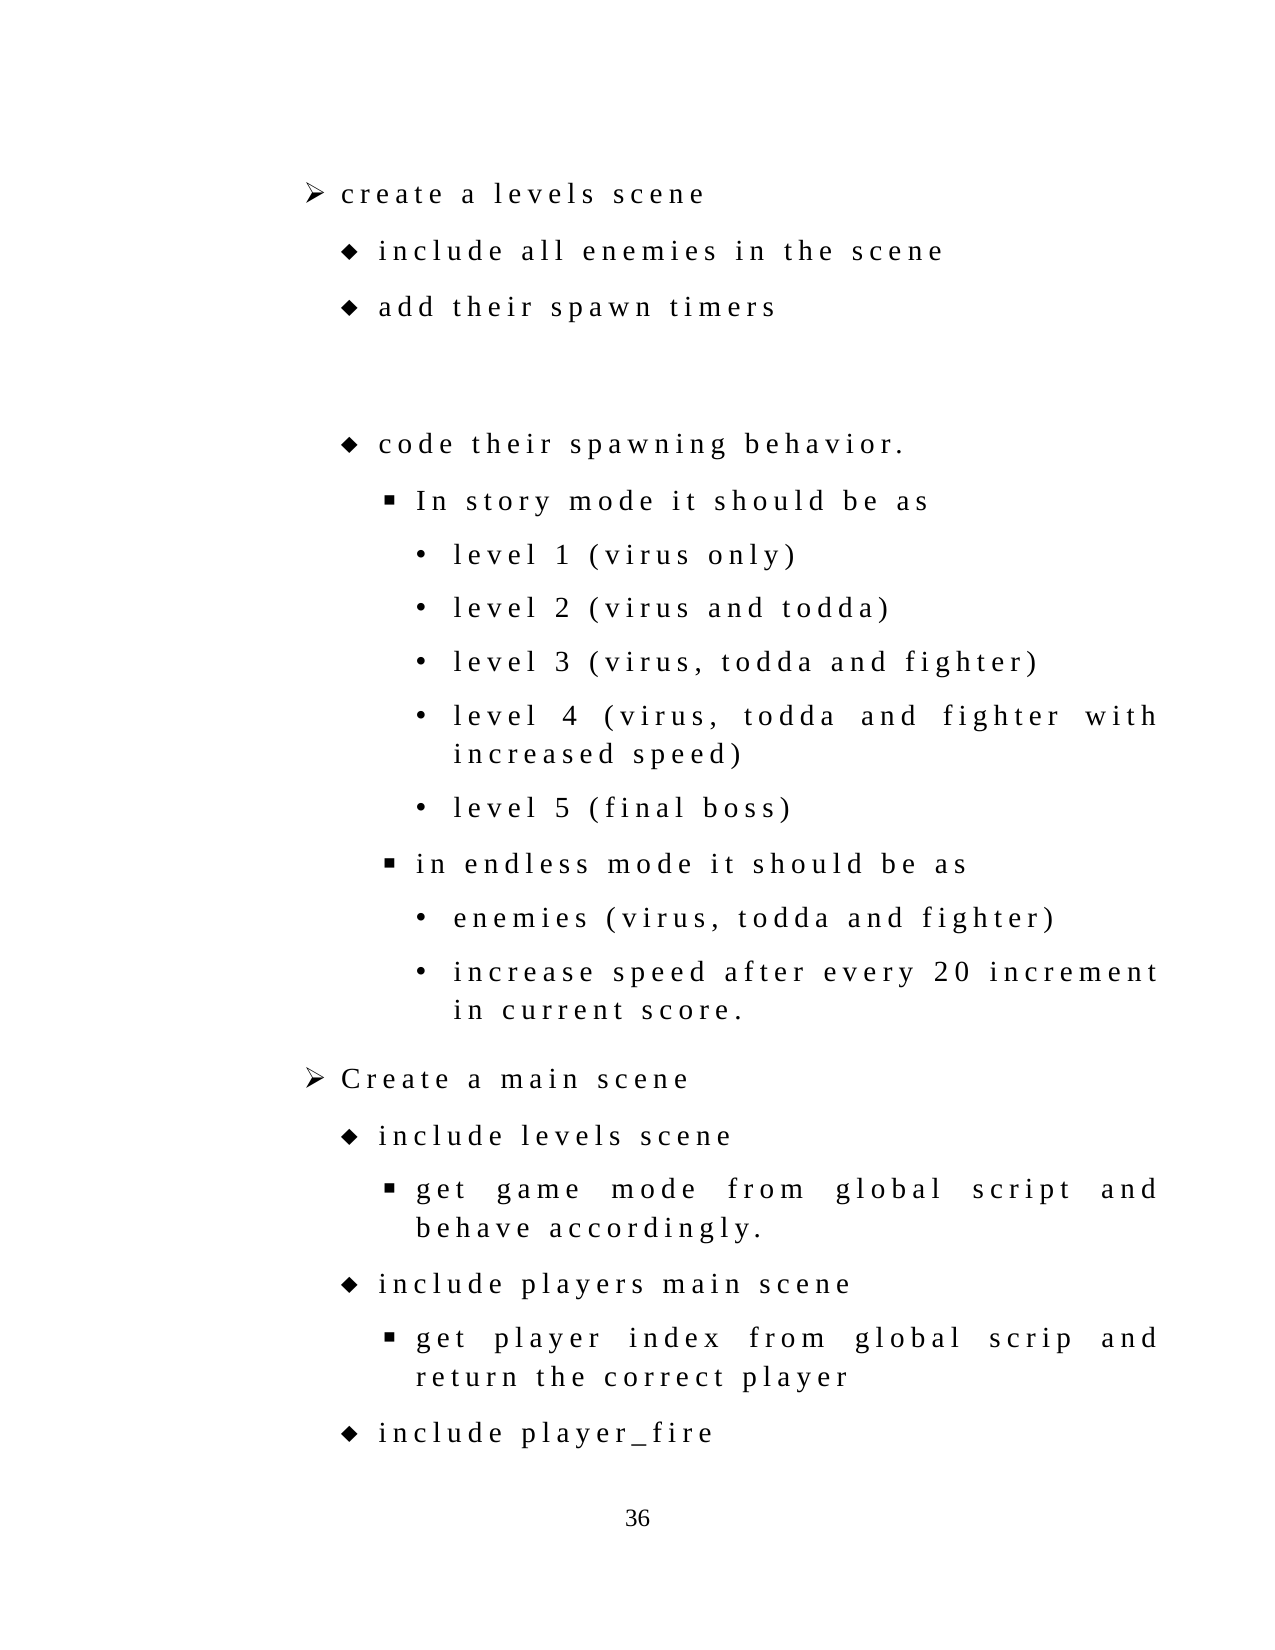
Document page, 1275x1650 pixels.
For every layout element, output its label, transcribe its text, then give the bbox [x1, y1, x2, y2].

list level 4 (virus, todda and fighter with increased speed) [416, 698, 1157, 770]
list level 2 (virus and todda) [416, 591, 1157, 624]
list include player_fire [341, 1415, 1157, 1449]
list level 5 (final boss) [416, 790, 1157, 824]
list enemies (virus, todda and fighter) [416, 900, 1157, 934]
list increase speed after every 20 increment in current score. [416, 954, 1157, 1026]
list code their spawning behavior. [341, 427, 1157, 460]
list In story mode it should be as [378, 483, 1157, 517]
list get game mode from global script and behave accordingly. [378, 1171, 1157, 1243]
list include levels scene [341, 1118, 1157, 1151]
list Create a main scene [303, 1061, 1157, 1095]
list get player index from global scrip and return the correct player [378, 1320, 1157, 1392]
list level 1 (virus only) [416, 537, 1157, 571]
list in endless mode it should be as [378, 847, 1157, 880]
list include players main scene [341, 1266, 1157, 1300]
list include all enemies in the scene [341, 233, 1157, 267]
list create a levels scene [303, 176, 1157, 210]
list add their spawn timers [341, 289, 1157, 323]
list level 3 (virus, todda and fighter) [416, 644, 1157, 678]
